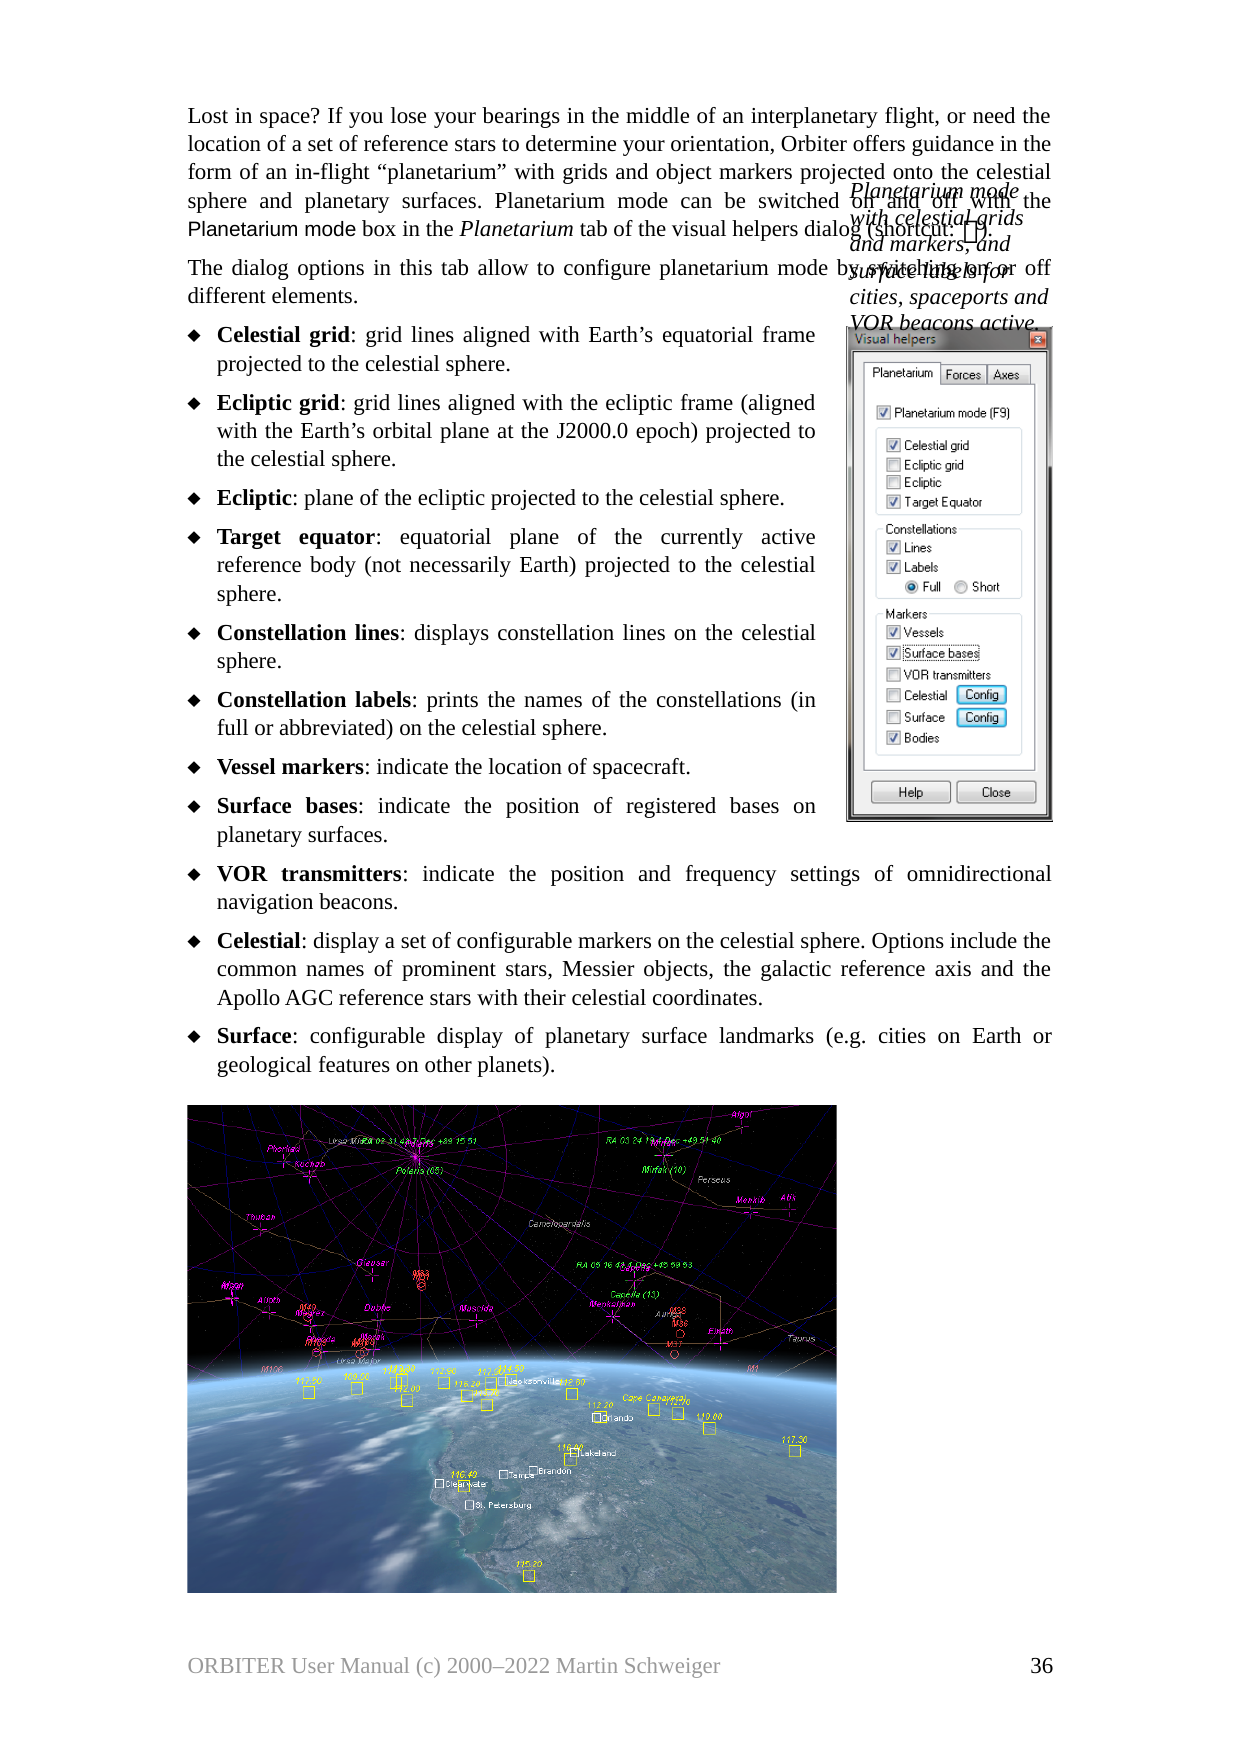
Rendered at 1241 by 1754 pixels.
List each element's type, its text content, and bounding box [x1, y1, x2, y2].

list Surface bases: indicate the position of registered bases on planetary surfaces. [187, 791, 1053, 848]
list Celestial: display a set of configurable markers on the celestial sphere. Options include the common names of prominent stars, Messier objects, the galactic reference axis and the Apollo AGC reference stars with their celestial coordinates. [187, 926, 1053, 1011]
text The dialog options in this tab allow to configure planetarium mode by switching on or off different elements. [187, 253, 1053, 309]
list Ecliptic: plane of the ecliptic projected to the celestial sphere. [187, 483, 846, 511]
list Vessel markers: indicate the location of spacecraft. [187, 752, 846, 780]
list Target equator: equatorial plane of the currently active reference body (not necessarily Earth) projected to the celestial sphere. [187, 522, 846, 607]
list Ecliptic grid: grid lines aligned with the ecliptic frame (aligned with the Earth’s orbital plane at the J2000.0 epoch) projected to the celestial sphere. [187, 387, 846, 472]
list VOR transmitters: indicate the position and frequency settings of omnidirectional navigation beacons. [187, 858, 1053, 915]
list Celestial grid: grid lines aligned with Earth’s equatorial frame projected to the celestial sphere. [187, 320, 854, 377]
text Lost in space? If you lose your bearings in the middle of an interplanetary flight, or need the location of a set of reference stars to determine your orientation, Orbiter offers guidance in the form of an in-flight “planetarium” with grids and object markers projected onto the celestial sphere and planetary surfaces. Planetarium mode can be switched on and off with the Planetarium mode box in the Planetarium tab of the visual helpers dialog (shortcut: ). [187, 100, 1053, 242]
picture [187, 1105, 837, 1593]
list Constellation lines: displays constellation lines on the celestial sphere. [187, 617, 846, 674]
list Surface: configurable display of planetary surface landmarks (e.g. cities on Earth or geological features on other planets). [187, 1021, 1053, 1078]
picture [846, 326, 1053, 822]
list Constellation labels: prints the names of the constellations (in full or abbreviated) on the celestial sphere. [187, 685, 846, 741]
